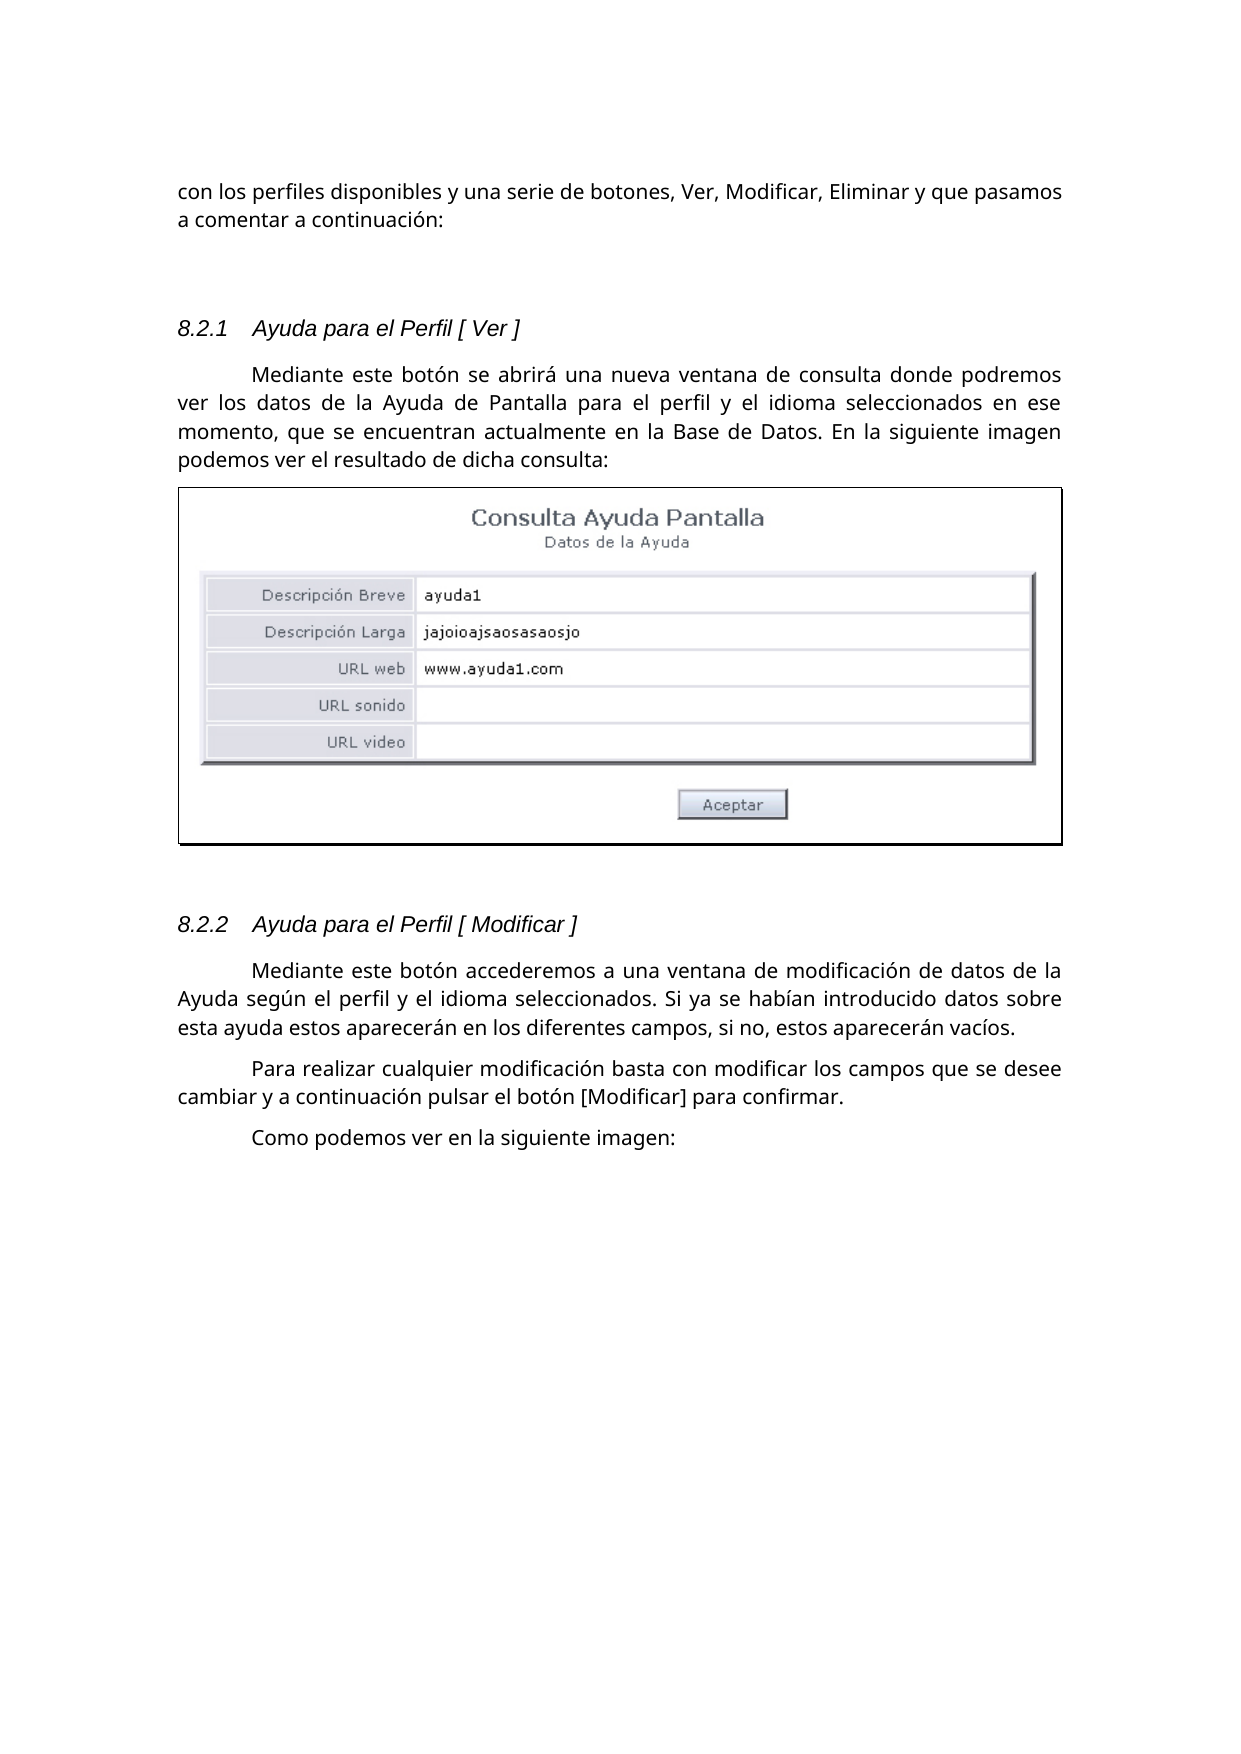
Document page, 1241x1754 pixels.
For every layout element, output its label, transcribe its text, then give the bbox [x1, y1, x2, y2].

subtitle Ayuda para el Perfil [ Modificar ] [177, 912, 1063, 937]
text Mediante este botón se abrirá una nueva ventana de consulta donde podremos ver los datos de la Ayuda de Pantalla para el perfil y el idioma seleccionados en ese momento, que se encuentran actualmente en la Base de Datos. En la siguiente imagen podemos ver el resultado de dicha consulta: [177, 360, 1063, 474]
subtitle Ayuda para el Perfil [ Ver ] [177, 316, 1063, 341]
text Mediante este botón accederemos a una ventana de modificación de datos de la Ayuda según el perfil y el idioma seleccionados. Si ya se habían introducido datos sobre esta ayuda estos aparecerán en los diferentes campos, si no, estos aparecerán vacíos. [177, 956, 1063, 1041]
text con los perfiles disponibles y una serie de botones, Ver, Modificar, Eliminar y que pasamos a comentar a continuación: [177, 177, 1063, 234]
picture [194, 496, 1046, 835]
text Para realizar cualquier modificación basta con modificar los campos que se desee cambiar y a continuación pulsar el botón [Modificar] para confirmar. [177, 1054, 1063, 1111]
text Como podemos ver en la siguiente imagen: [177, 1123, 1063, 1152]
